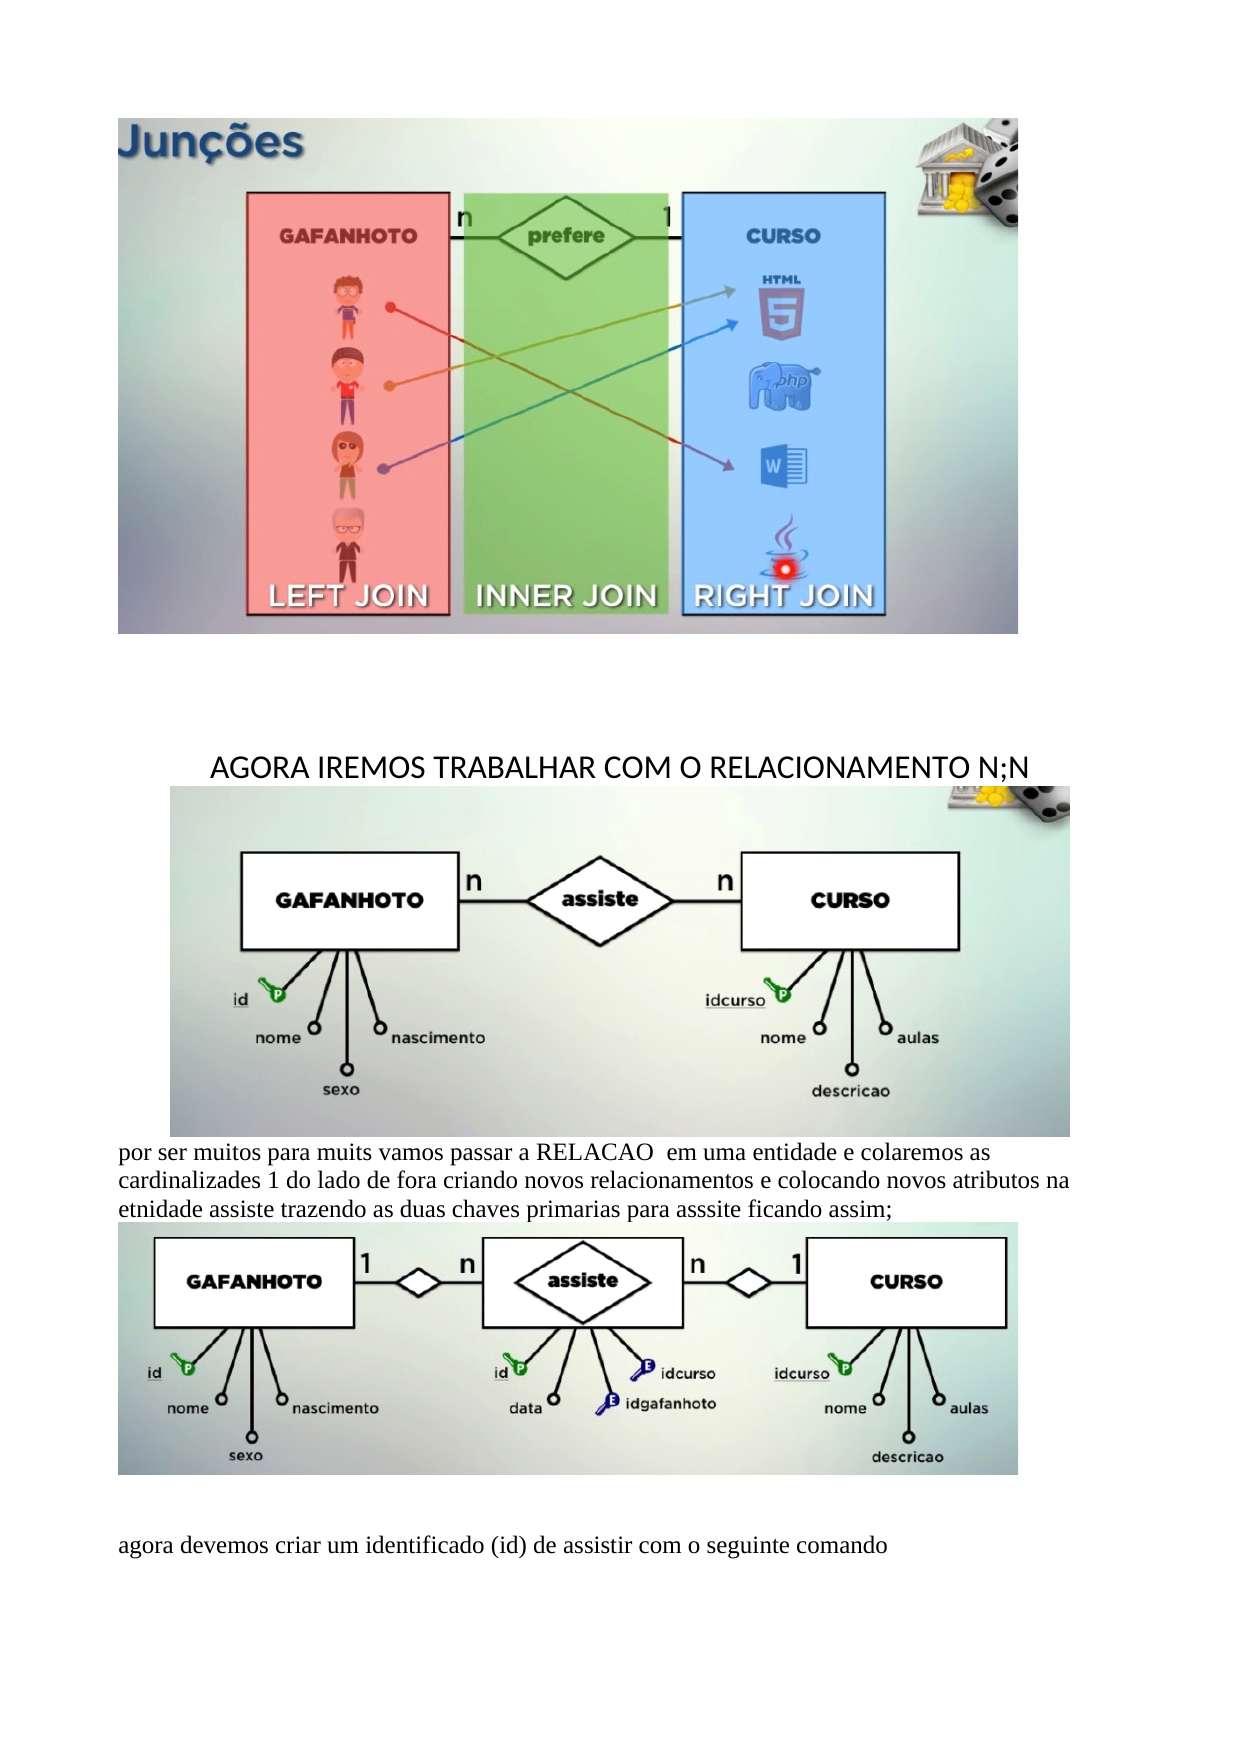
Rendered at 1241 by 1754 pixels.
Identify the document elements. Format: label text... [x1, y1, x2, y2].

text AGORA IREMOS TRABALHAR COM O RELACIONAMENTO N;N [118, 746, 1122, 787]
text por ser muitos para muits vamos passar a RELACAO em uma entidade e colaremos as cardinalizades 1 do lado de fora criando novos relacionamentos e colocando novos atributos na etnidade assiste trazendo as duas chaves primarias para asssite ficando assim; [118, 1137, 1122, 1223]
text agora devemos criar um identificado (id) de assistir com o seguinte comando [118, 1530, 1122, 1559]
